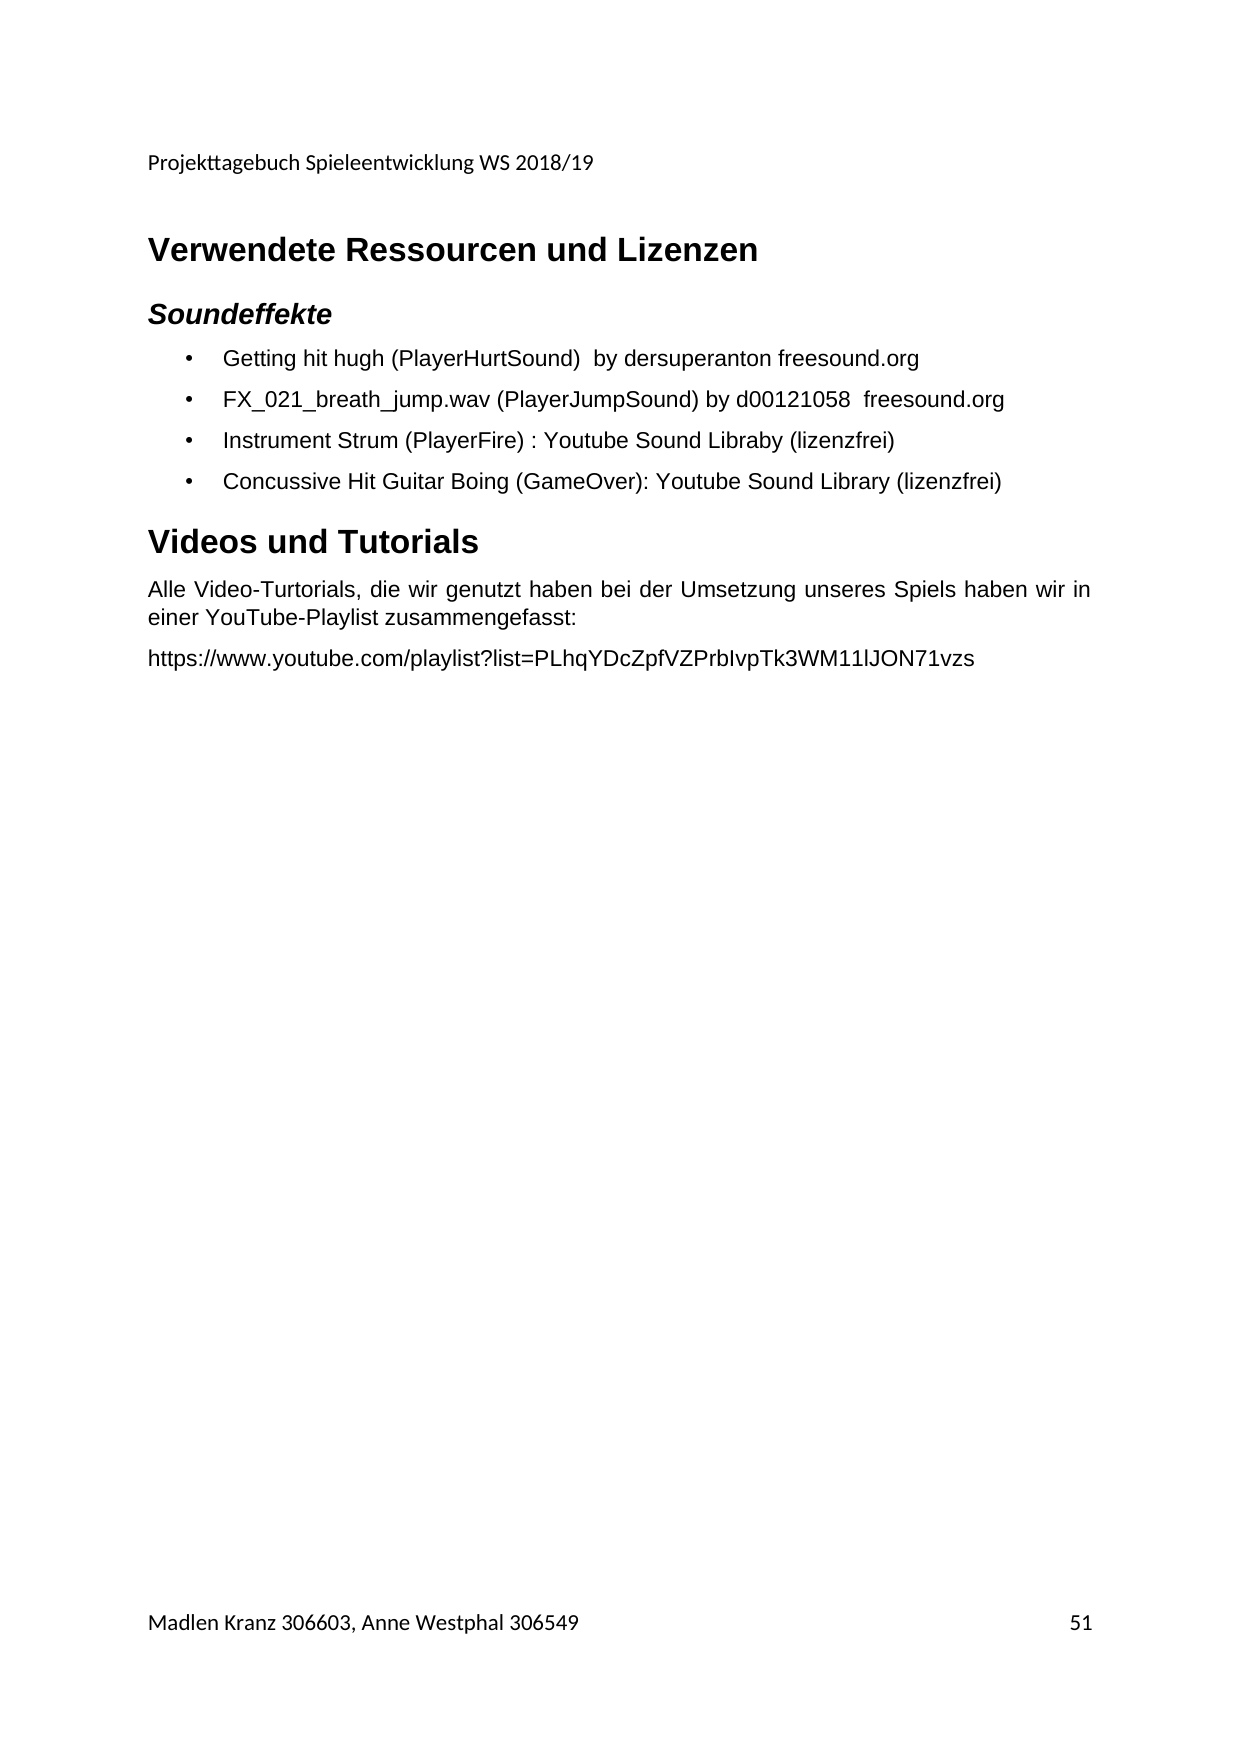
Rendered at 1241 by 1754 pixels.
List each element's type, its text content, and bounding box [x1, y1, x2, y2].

list FX_021_breath_jump.wav (PlayerJumpSound) by d00121058 freesound.org [185, 386, 1093, 413]
list Instrument Strum (PlayerFire) : Youtube Sound Libraby (lizenzfrei) [185, 427, 1093, 454]
subtitle Videos und Tutorials [148, 522, 1093, 560]
text Alle Video-Turtorials, die wir genutzt haben bei der Umsetzung unseres Spiels haben wir in einer YouTube-Playlist zusammengefasst: [148, 576, 1093, 631]
subtitle Soundeffekte [148, 297, 1093, 330]
list Concussive Hit Guitar Boing (GameOver): Youtube Sound Library (lizenzfrei) [185, 468, 1093, 494]
text https://www.youtube.com/playlist?list=PLhqYDcZpfVZPrbIvpTk3WM11lJON71vzs [148, 645, 1093, 672]
list Getting hit hugh (PlayerHurtSound) by dersuperanton freesound.org [185, 345, 1093, 372]
subtitle Verwendete Ressourcen und Lizenzen [148, 230, 1093, 269]
